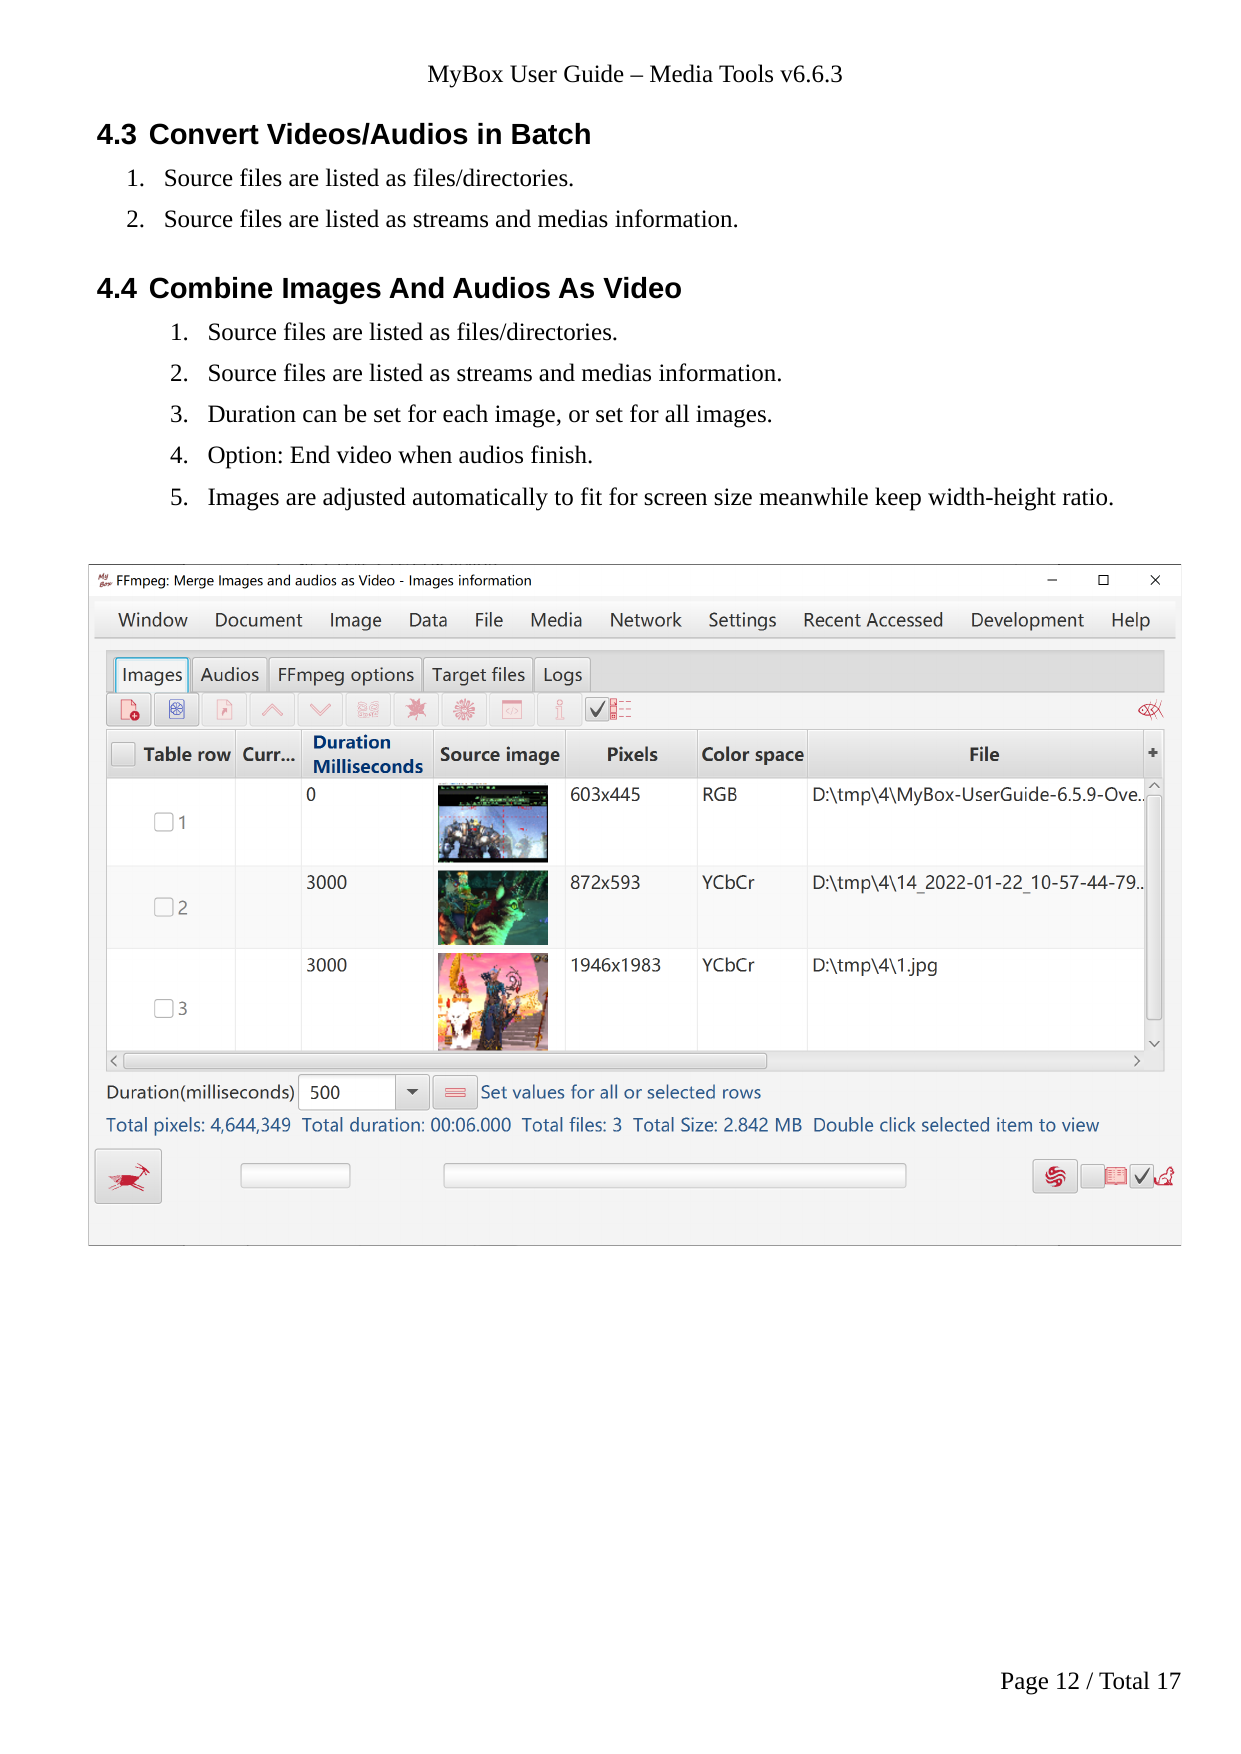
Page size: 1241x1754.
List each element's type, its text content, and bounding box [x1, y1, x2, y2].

list Duration can be set for each image, or set for all images. [170, 399, 1181, 428]
list Source files are listed as files/directories. [170, 317, 1181, 346]
list Source files are listed as streams and medias information. [126, 204, 1181, 233]
list Source files are listed as files/directories. [126, 163, 1181, 192]
subtitle Combine Images And Audios As Video [88, 271, 1181, 304]
list Source files are listed as streams and medias information. [170, 358, 1181, 387]
list Images are adjusted automatically to fit for screen size meanwhile keep width-height ratio. [170, 482, 1181, 511]
subtitle Convert Videos/Audios in Batch [88, 117, 1181, 151]
list Option: End video when audios finish. [170, 441, 1181, 469]
picture [88, 564, 1182, 1246]
